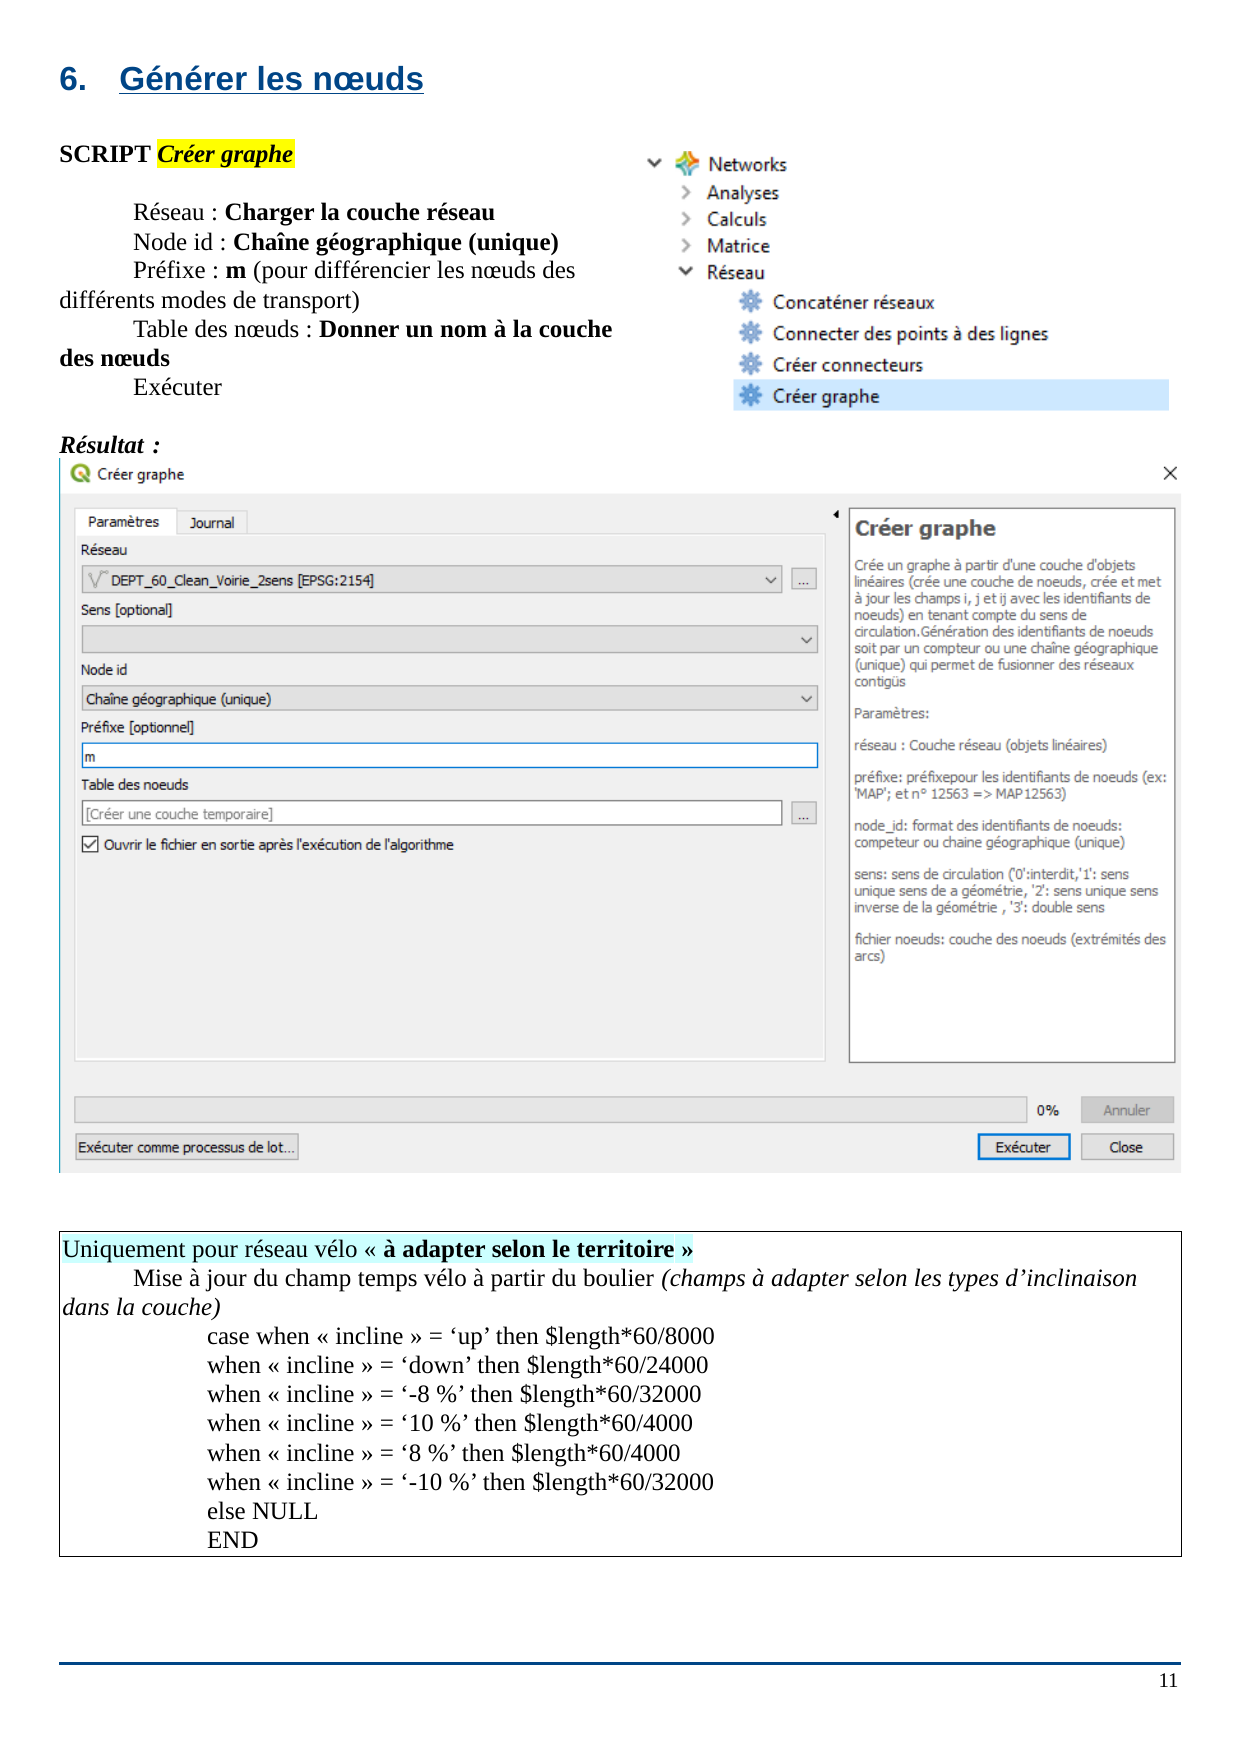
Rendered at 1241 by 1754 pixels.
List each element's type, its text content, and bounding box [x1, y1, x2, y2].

text [1169, 372, 1181, 401]
text Résultat : [59, 430, 1181, 458]
text else NULL [60, 1492, 1181, 1522]
text Mise à jour du champ temps vélo à partir du boulier (champs à adapter selon les types d’inclinaison dans la couche) [60, 1260, 1181, 1318]
text Exécuter [59, 372, 643, 401]
text Uniquement pour réseau vélo « à adapter selon le territoire » [60, 1232, 1181, 1260]
picture [59, 458, 1182, 1173]
picture [643, 151, 1169, 414]
text Réseau : Charger la couche réseau [59, 197, 643, 226]
text SCRIPT Créer graphe [59, 139, 1181, 168]
text when « incline » = ‘-10 %’ then $length*60/32000 [60, 1463, 1181, 1492]
text Node id : Chaîne géographique (unique) [59, 226, 643, 255]
text when « incline » = ‘down’ then $length*60/24000 [60, 1347, 1181, 1376]
text Préfixe : m (pour différencier les nœuds des différents modes de transport) [59, 255, 643, 313]
text Table des nœuds : Donner un nom à la couche des nœuds [59, 313, 643, 372]
text when « incline » = ‘10 %’ then $length*60/4000 [60, 1405, 1181, 1434]
subtitle Générer les nœuds [59, 59, 1181, 98]
text case when « incline » = ‘up’ then $length*60/8000 [60, 1318, 1181, 1347]
text when « incline » = ‘8 %’ then $length*60/4000 [60, 1434, 1181, 1463]
text when « incline » = ‘-8 %’ then $length*60/32000 [60, 1376, 1181, 1405]
text END [60, 1522, 1181, 1556]
